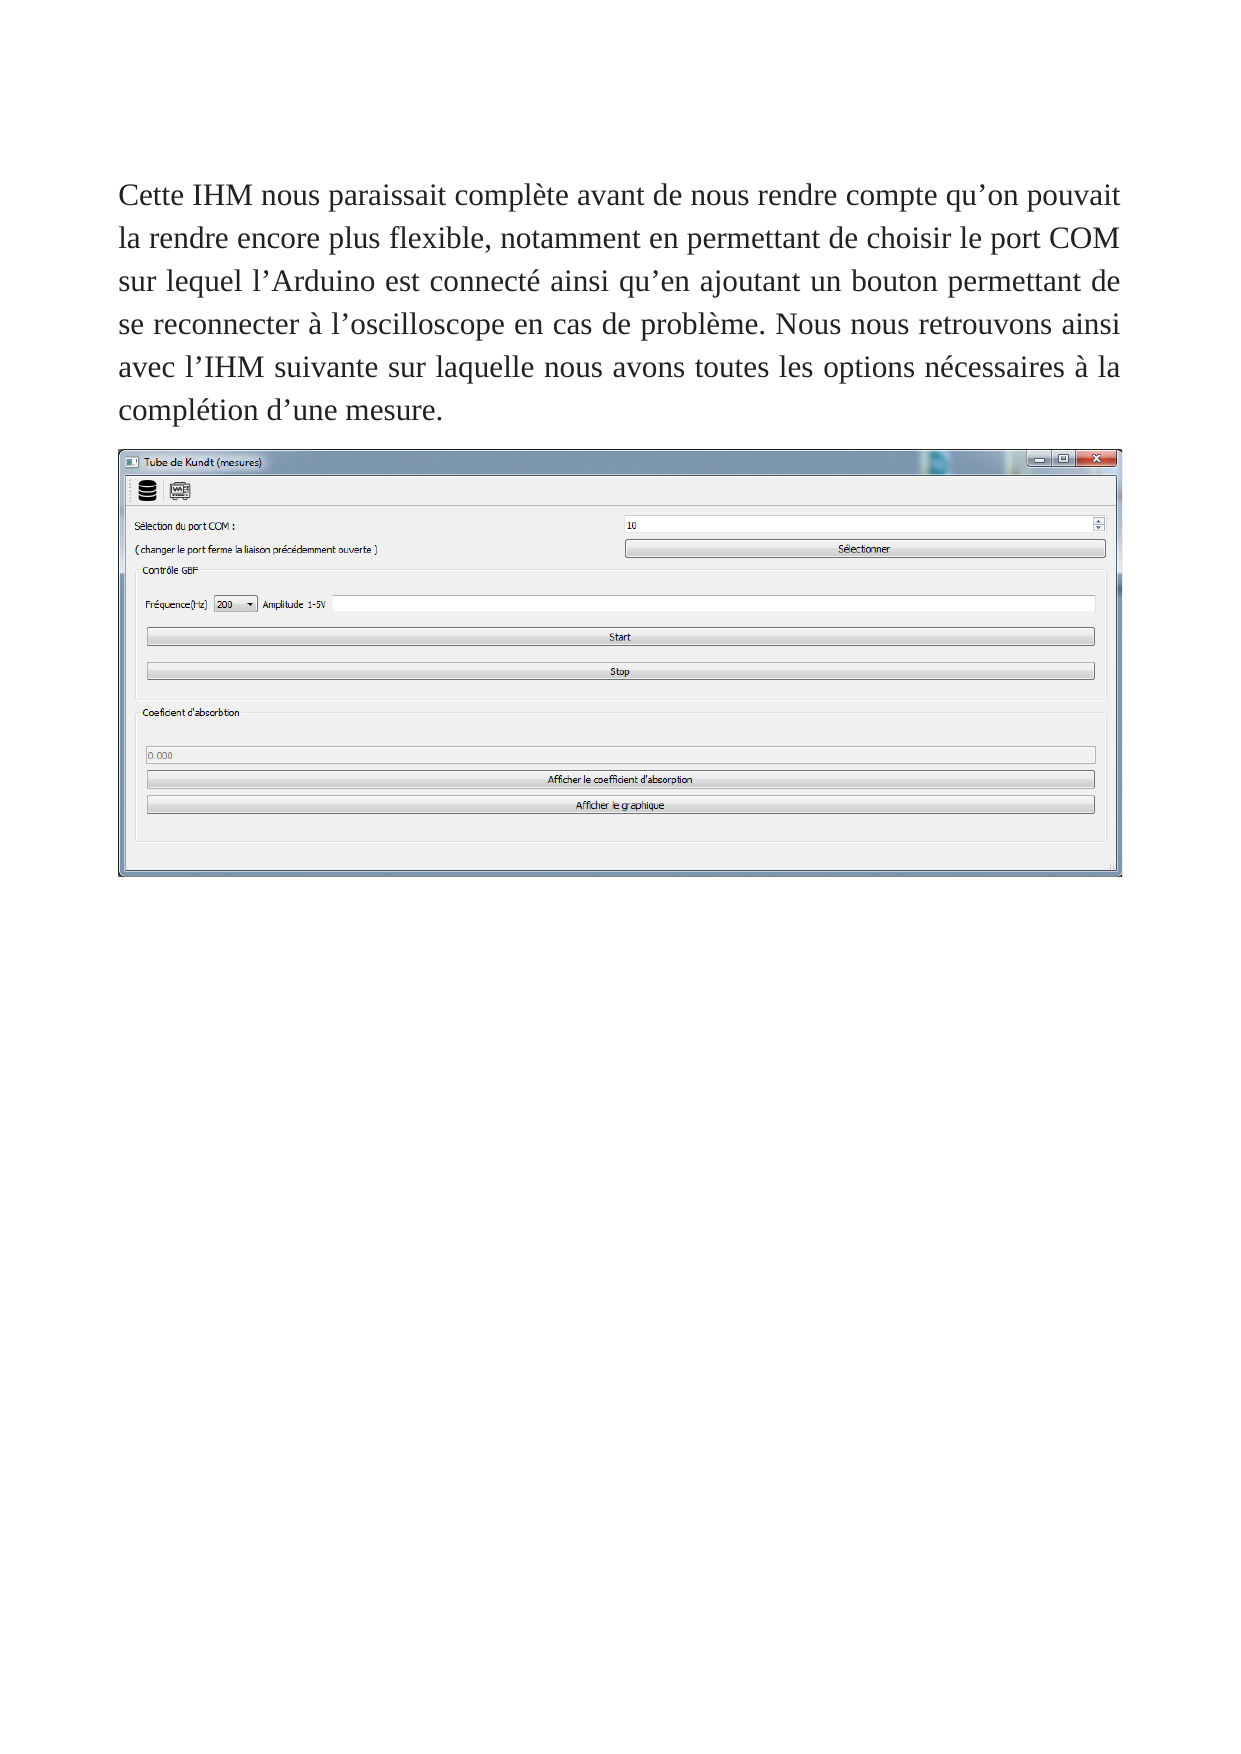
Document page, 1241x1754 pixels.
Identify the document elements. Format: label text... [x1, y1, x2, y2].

picture [118, 449, 1123, 877]
text Cette IHM nous paraissait complète avant de nous rendre compte qu’on pouvait la rendre encore plus flexible, notamment en permettant de choisir le port COM sur lequel l’Arduino est connecté ainsi qu’en ajoutant un bouton permettant de se reconnecter à l’oscilloscope en cas de problème. Nous nous retrouvons ainsi avec l’IHM suivante sur laquelle nous avons toutes les options nécessaires à la complétion d’une mesure. [118, 176, 1122, 427]
